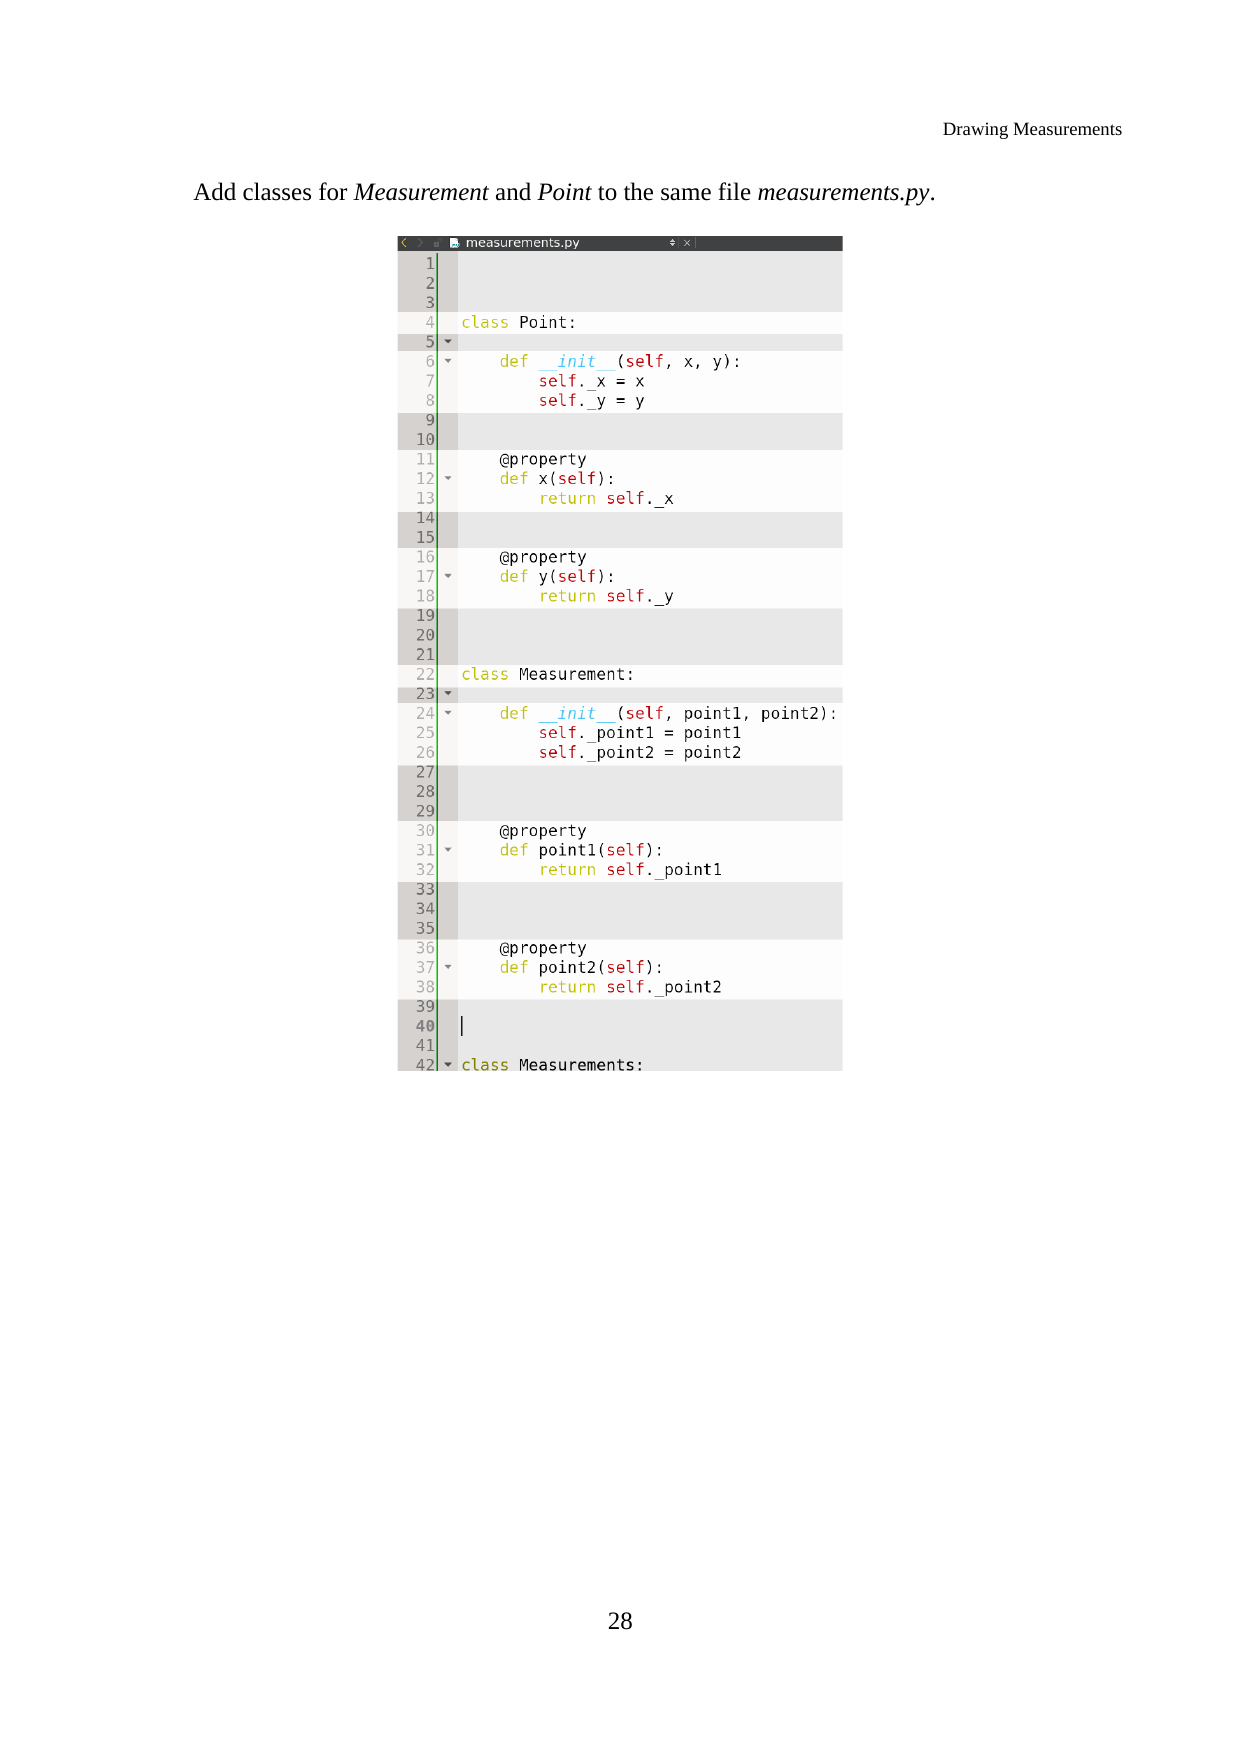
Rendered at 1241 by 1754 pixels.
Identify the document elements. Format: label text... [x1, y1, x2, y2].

picture [397, 236, 843, 1071]
list Add classes for Measurement and Point to the same file measurements.py. [156, 177, 1122, 206]
